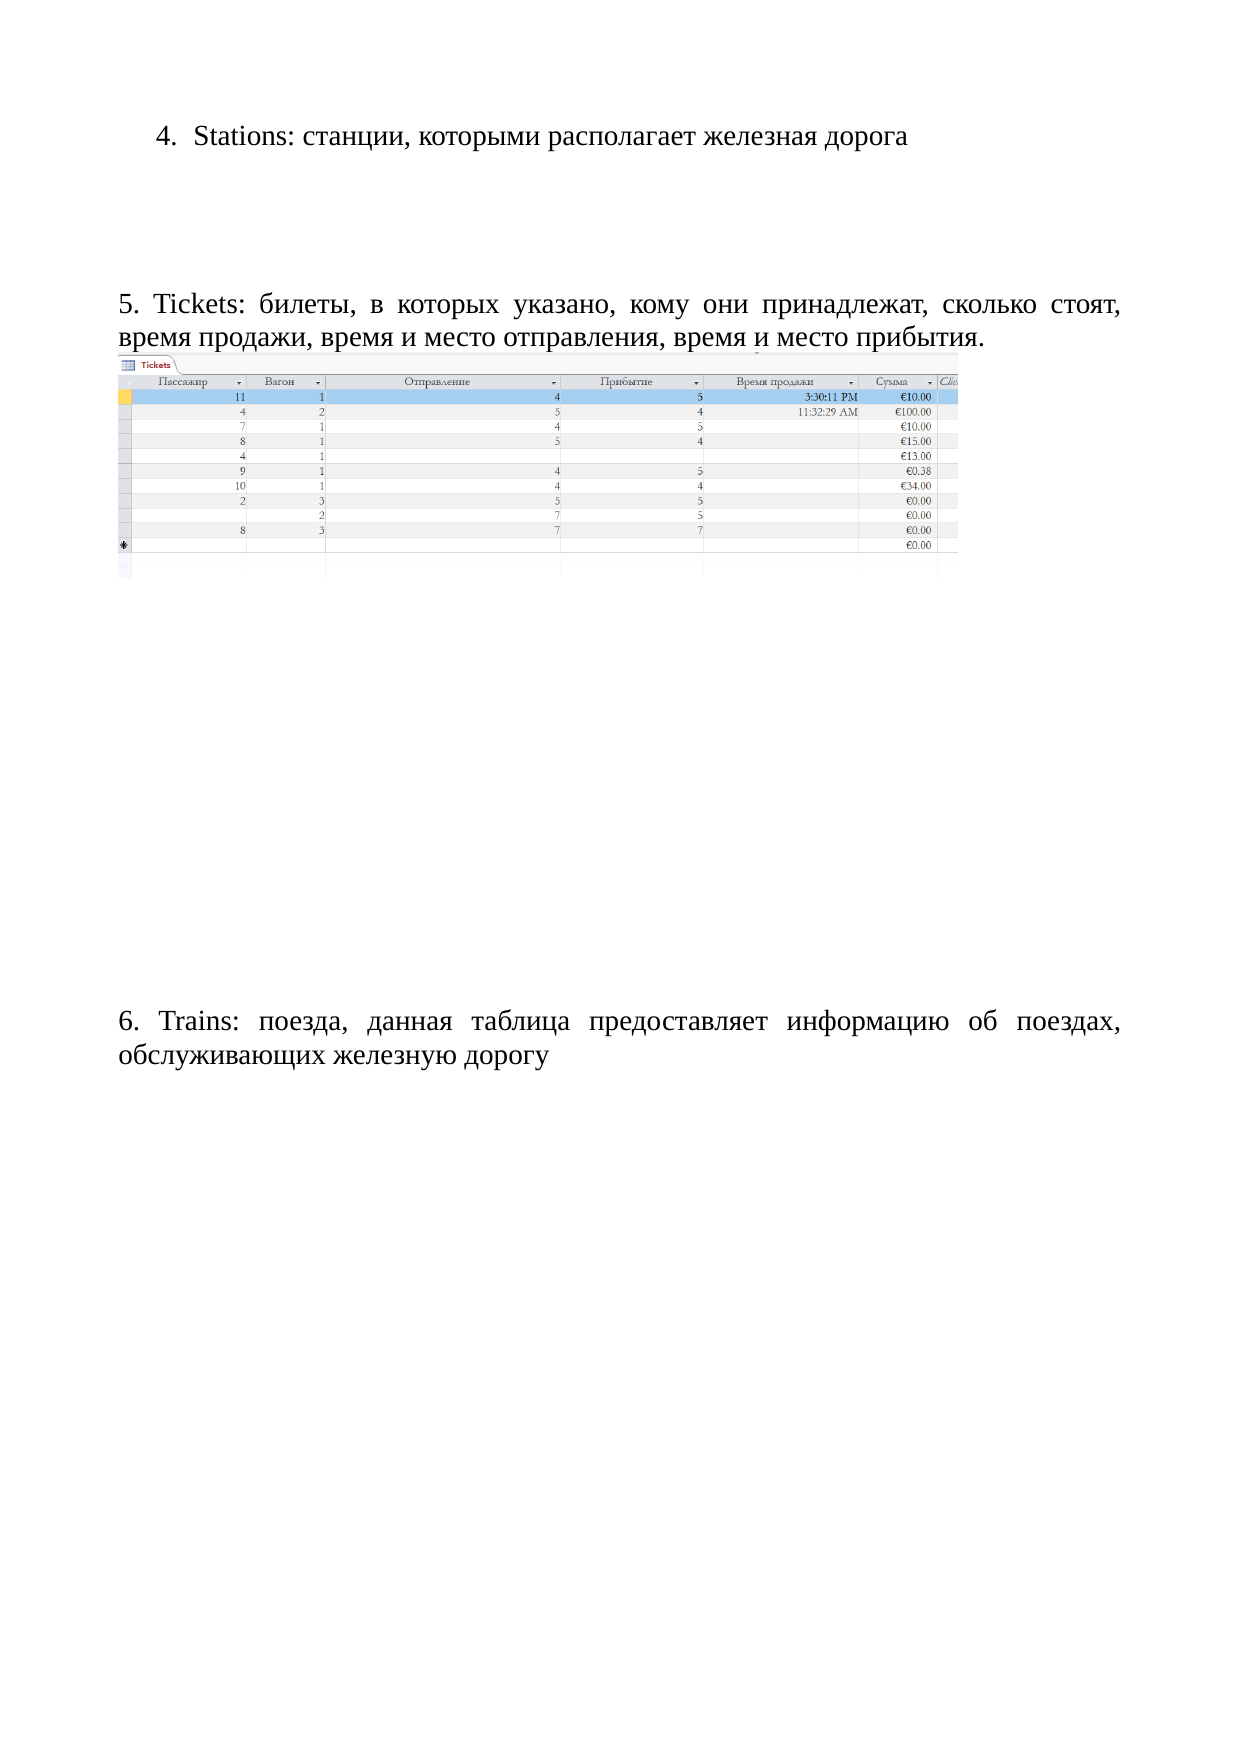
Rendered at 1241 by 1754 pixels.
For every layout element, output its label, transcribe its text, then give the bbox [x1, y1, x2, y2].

list Stations: станции, которыми располагает железная дорога [156, 118, 1122, 152]
text 5. Tickets: билеты, в которых указано, кому они принадлежат, сколько стоят, время продажи, время и место отправления, время и место прибытия. [118, 286, 1122, 352]
text 6. Trains: поезда, данная таблица предоставляет информацию об поездах, обслуживающих железную дорогу [118, 1003, 1122, 1070]
picture [118, 352, 1123, 970]
